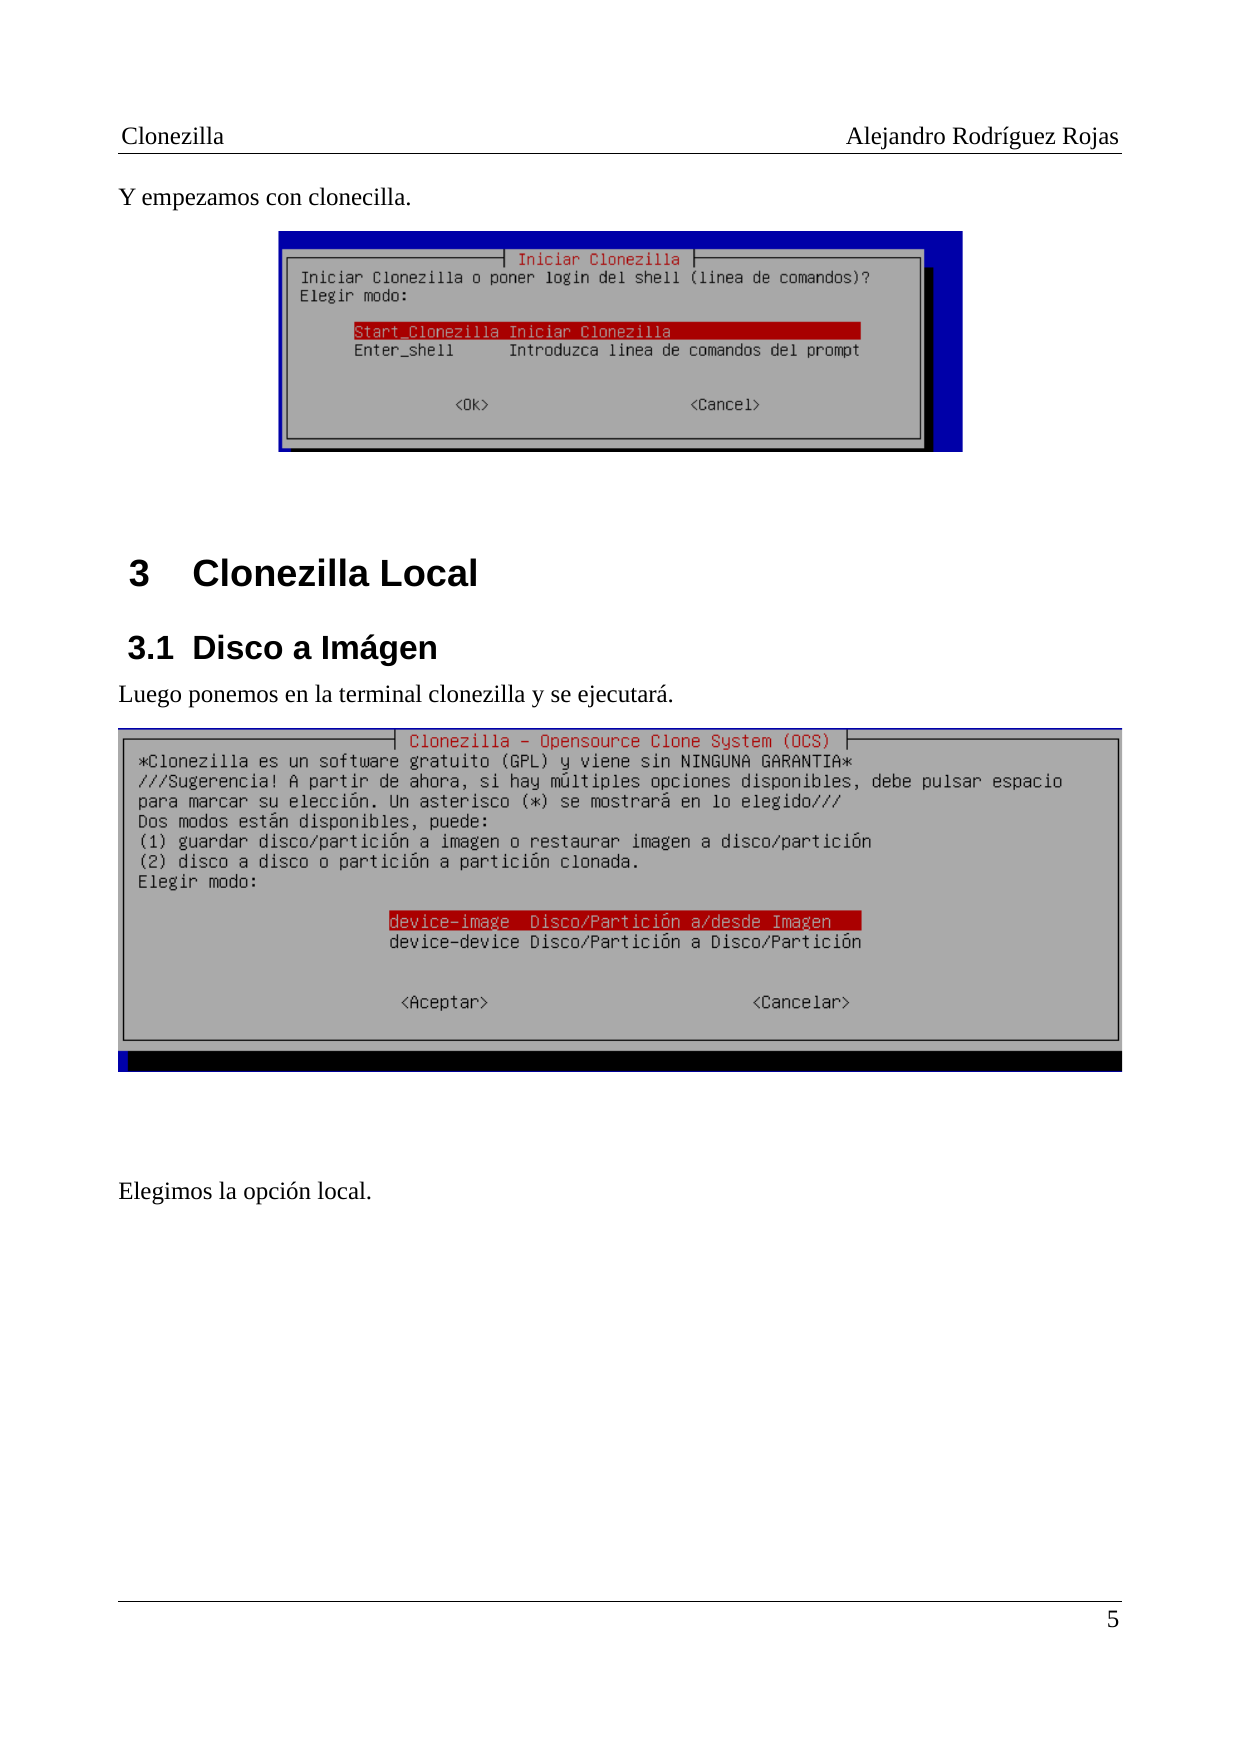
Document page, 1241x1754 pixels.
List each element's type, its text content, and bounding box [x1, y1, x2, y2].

text Y empezamos con clonecilla. [118, 182, 1122, 211]
subtitle Clonezilla Local [118, 551, 1122, 594]
subtitle Disco a Imágen [118, 628, 1122, 667]
picture [118, 728, 1123, 1072]
picture [277, 231, 963, 452]
text Luego ponemos en la terminal clonezilla y se ejecutará. [118, 679, 1122, 708]
text Elegimos la opción local. [118, 1176, 1122, 1204]
